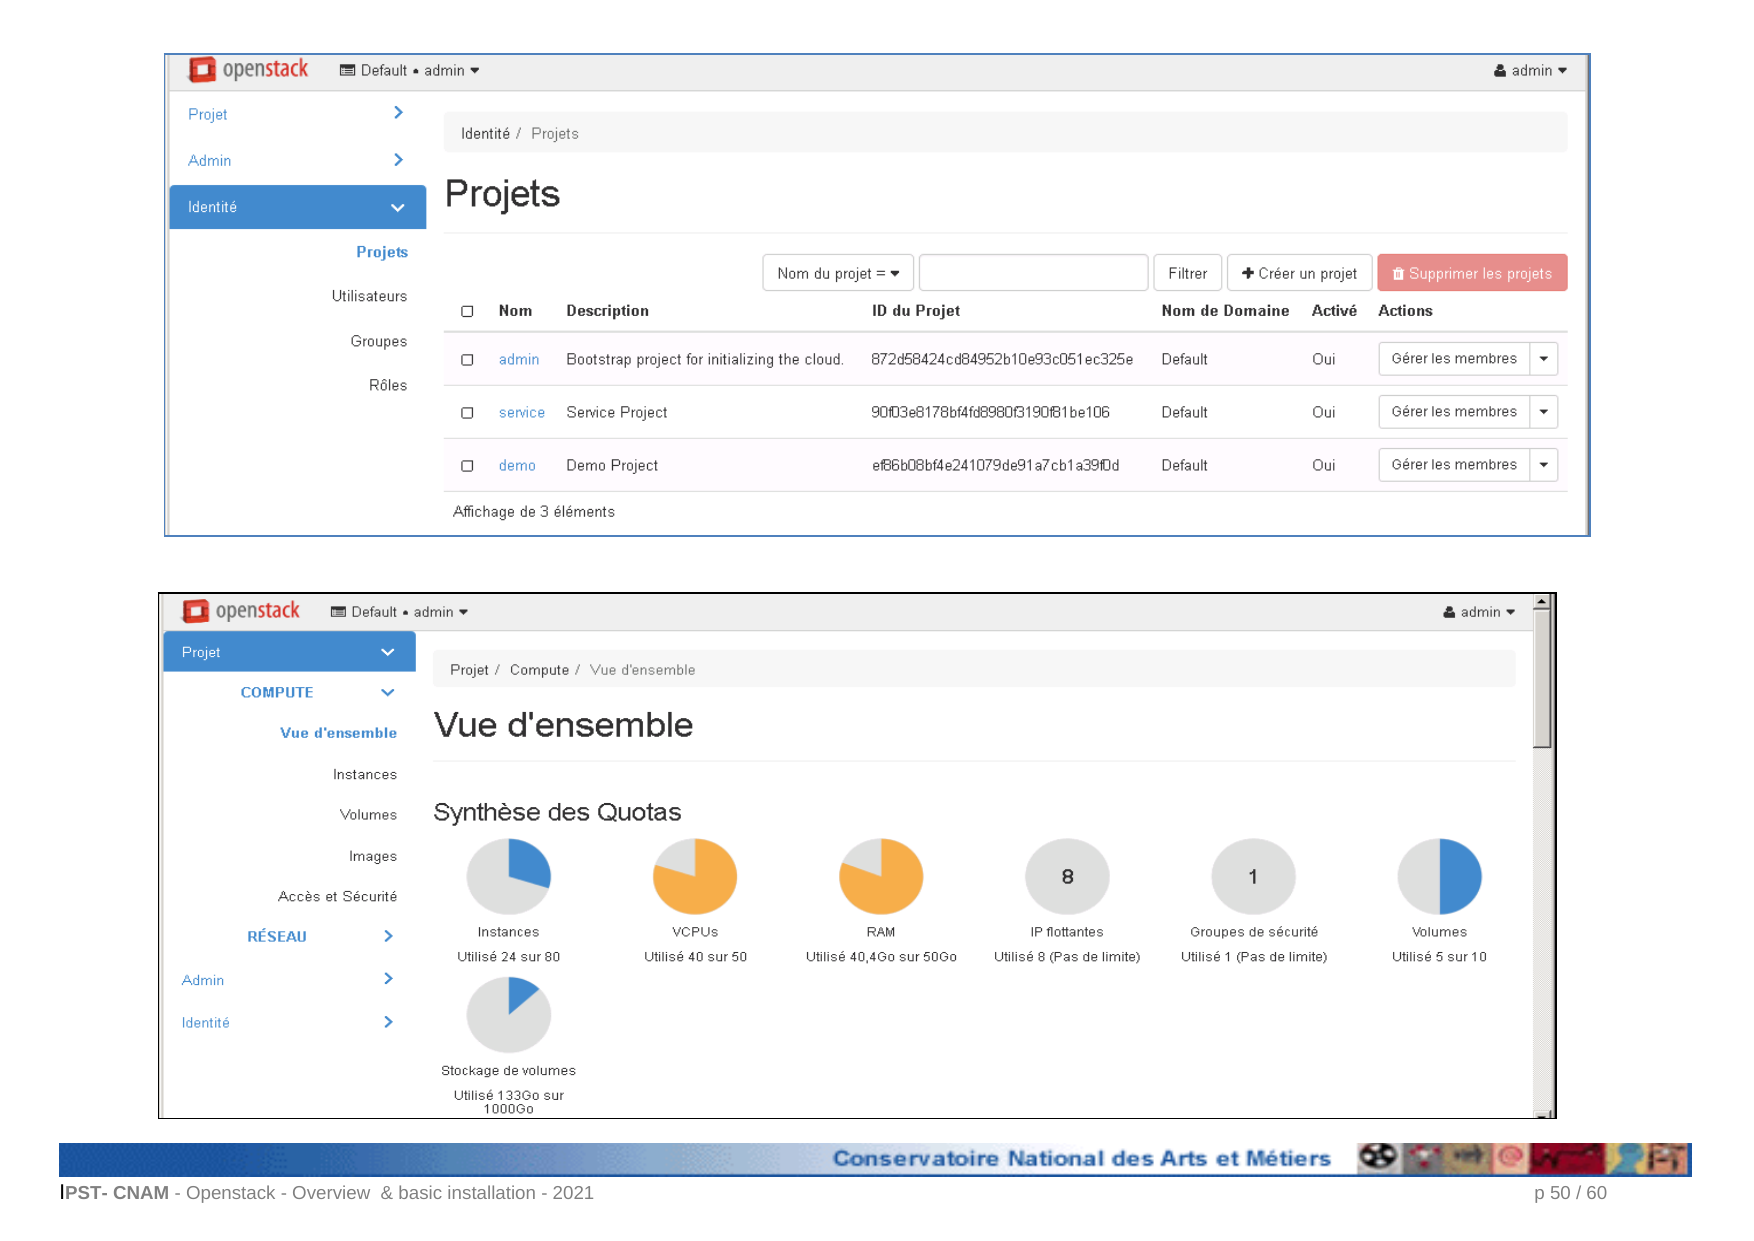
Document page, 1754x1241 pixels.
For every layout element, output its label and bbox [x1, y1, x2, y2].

picture [159, 594, 1555, 1118]
picture [165, 55, 1589, 535]
